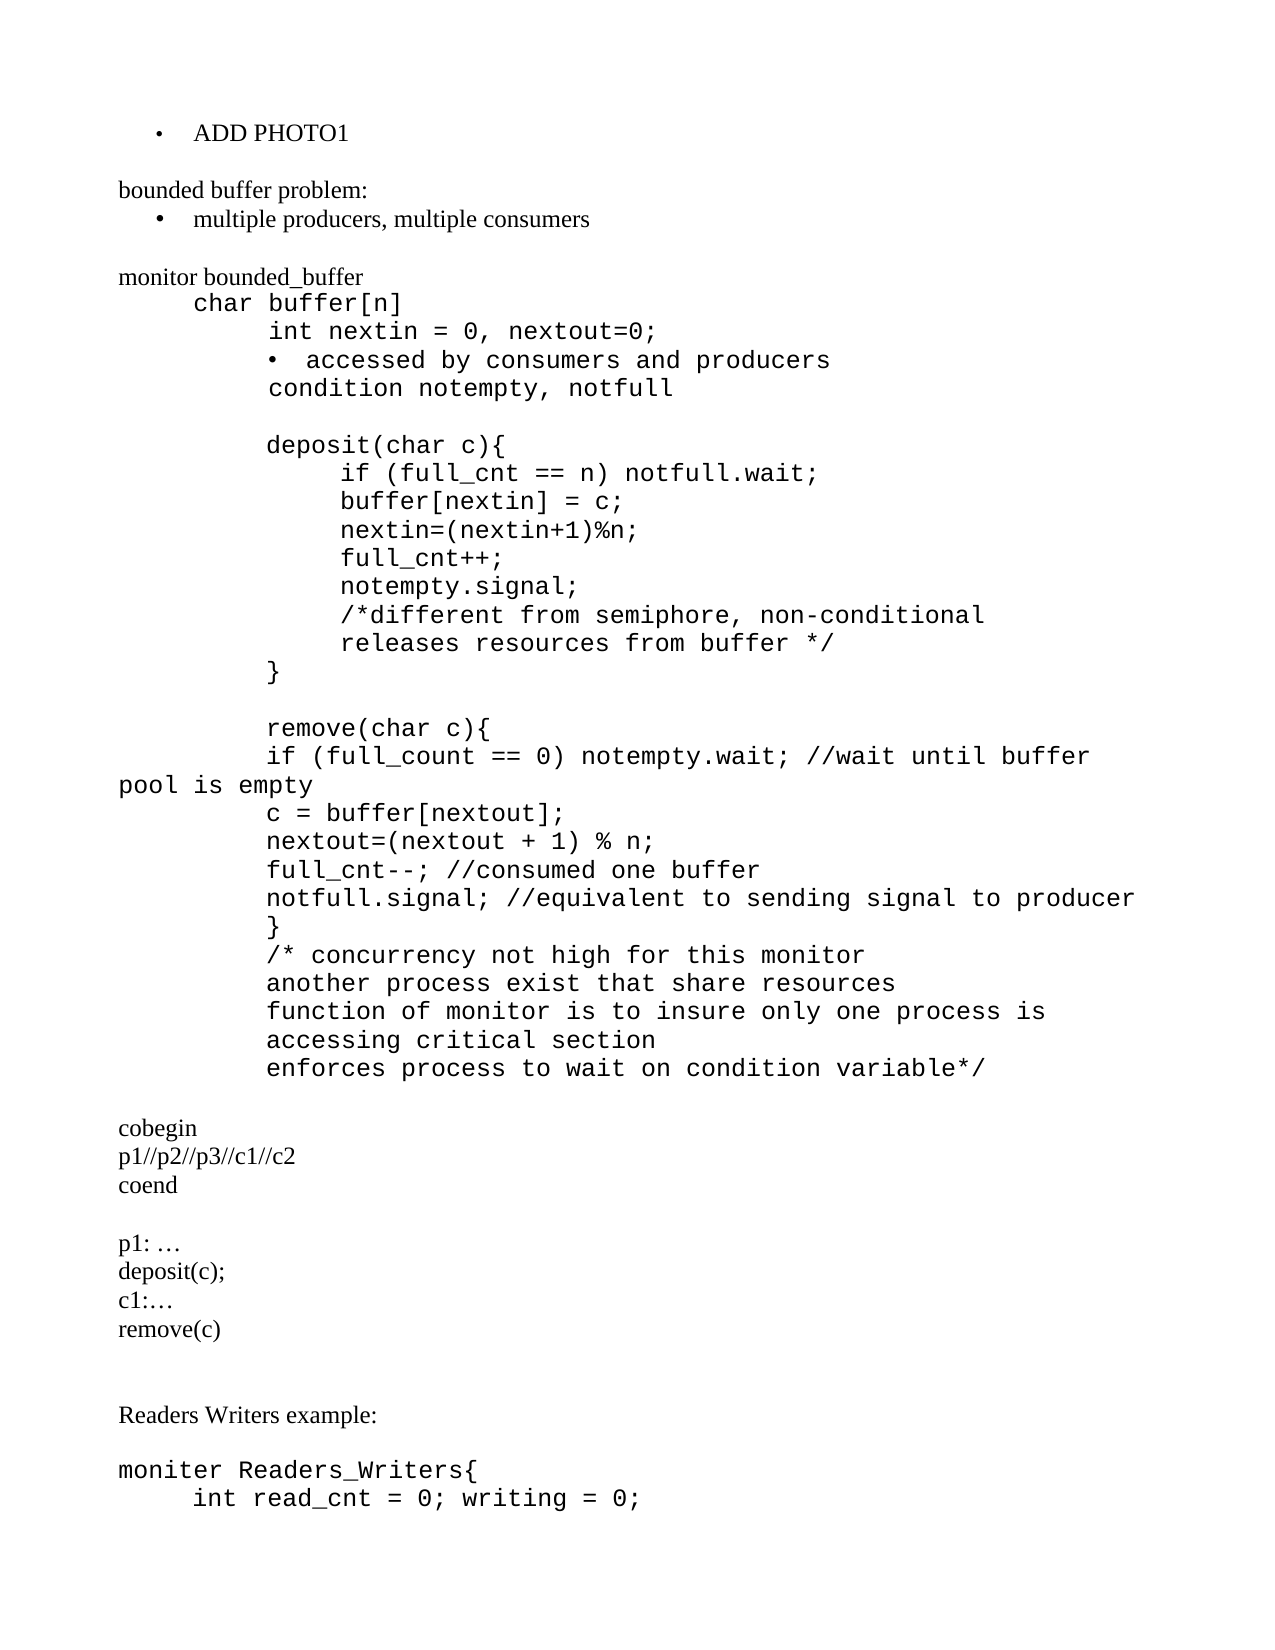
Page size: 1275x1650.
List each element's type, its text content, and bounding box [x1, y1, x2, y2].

text notempty.signal; [118, 574, 1157, 602]
text } [118, 914, 1157, 942]
list char buffer[n] [156, 291, 1157, 319]
text if (full_cnt == n) notfull.wait; [118, 461, 1157, 489]
list int nextin = 0, nextout=0; [231, 319, 1157, 347]
text remove(char c){ [118, 716, 1157, 744]
text int read_cnt = 0; writing = 0; [118, 1486, 1157, 1514]
text deposit(c); [118, 1256, 1157, 1285]
list ADD PHOTO1 [156, 118, 1157, 147]
text enforces process to wait on condition variable*/ [118, 1056, 1157, 1084]
text deposit(char c){ [118, 432, 1157, 461]
text remove(c) [118, 1314, 1157, 1343]
text moniter Readers_Writers{ [118, 1458, 1157, 1486]
text /*different from semiphore, non-conditional [118, 602, 1157, 631]
text /* concurrency not high for this monitor [118, 942, 1157, 971]
text another process exist that share resources [118, 971, 1157, 999]
text full_cnt++; [118, 546, 1157, 574]
text c1:… [118, 1285, 1157, 1314]
text Readers Writers example: [118, 1400, 1157, 1429]
text buffer[nextin] = c; [118, 489, 1157, 517]
list accessed by consumers and producers [268, 347, 1157, 376]
text p1: … [118, 1228, 1157, 1256]
text bounded buffer problem: [118, 176, 1157, 204]
text coend [118, 1170, 1157, 1199]
list condition notempty, notfull [231, 376, 1157, 404]
text monitor bounded_buffer [118, 262, 1157, 291]
text releases resources from buffer */ [118, 631, 1157, 659]
text nextout=(nextout + 1) % n; [118, 829, 1157, 857]
text if (full_count == 0) notempty.wait; //wait until buffer pool is empty [118, 744, 1157, 801]
text function of monitor is to insure only one process is accessing critical section [118, 999, 1157, 1056]
text full_cnt--; //consumed one buffer [118, 857, 1157, 886]
text notfull.signal; //equivalent to sending signal to producer [118, 886, 1157, 914]
text p1//p2//p3//c1//c2 [118, 1141, 1157, 1170]
text c = buffer[nextout]; [118, 801, 1157, 829]
list multiple producers, multiple consumers [156, 204, 1157, 233]
text } [118, 659, 1157, 687]
text cobegin [118, 1113, 1157, 1141]
text nextin=(nextin+1)%n; [118, 517, 1157, 546]
